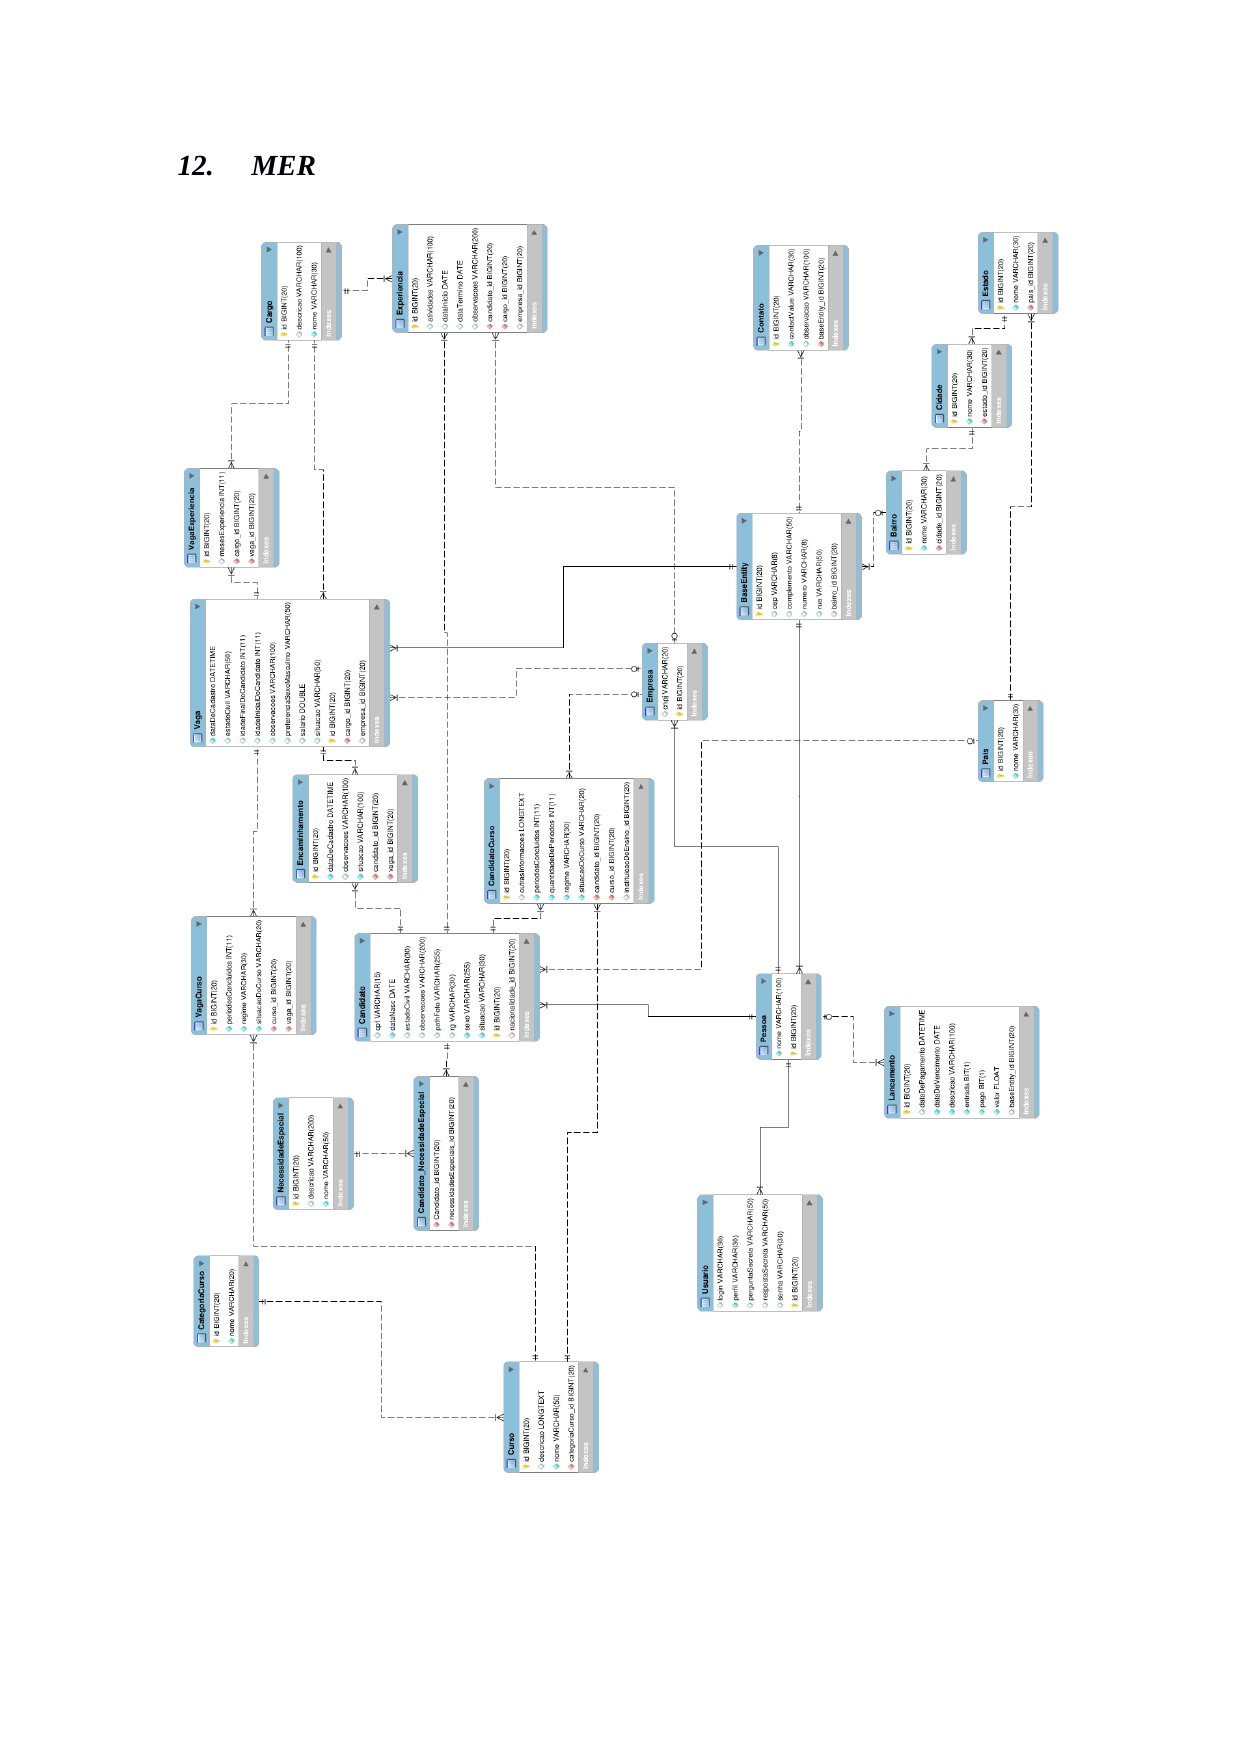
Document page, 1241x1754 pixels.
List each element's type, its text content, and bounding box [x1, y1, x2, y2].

text 12. MER [177, 148, 1063, 181]
picture [177, 218, 1063, 1479]
